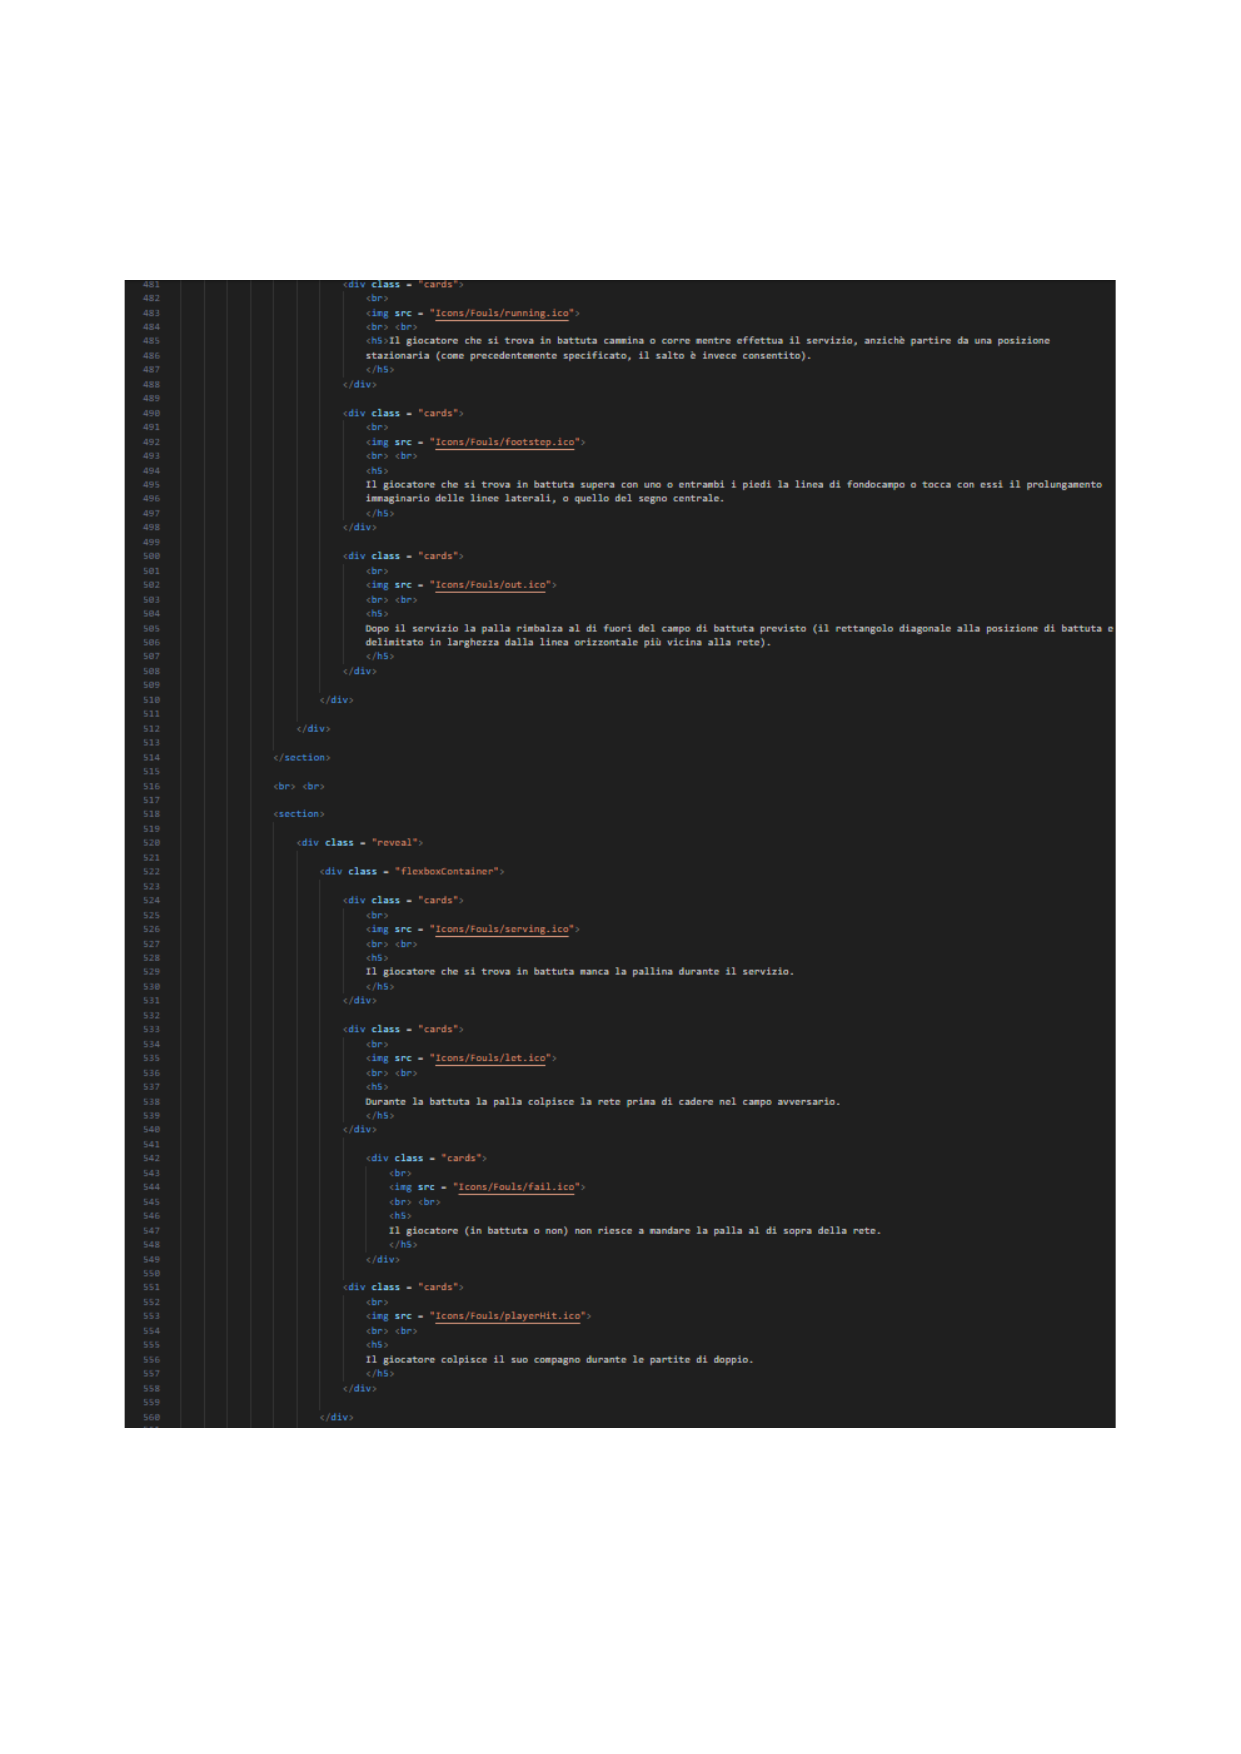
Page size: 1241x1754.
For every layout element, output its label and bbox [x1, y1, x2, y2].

picture [124, 280, 1116, 1428]
